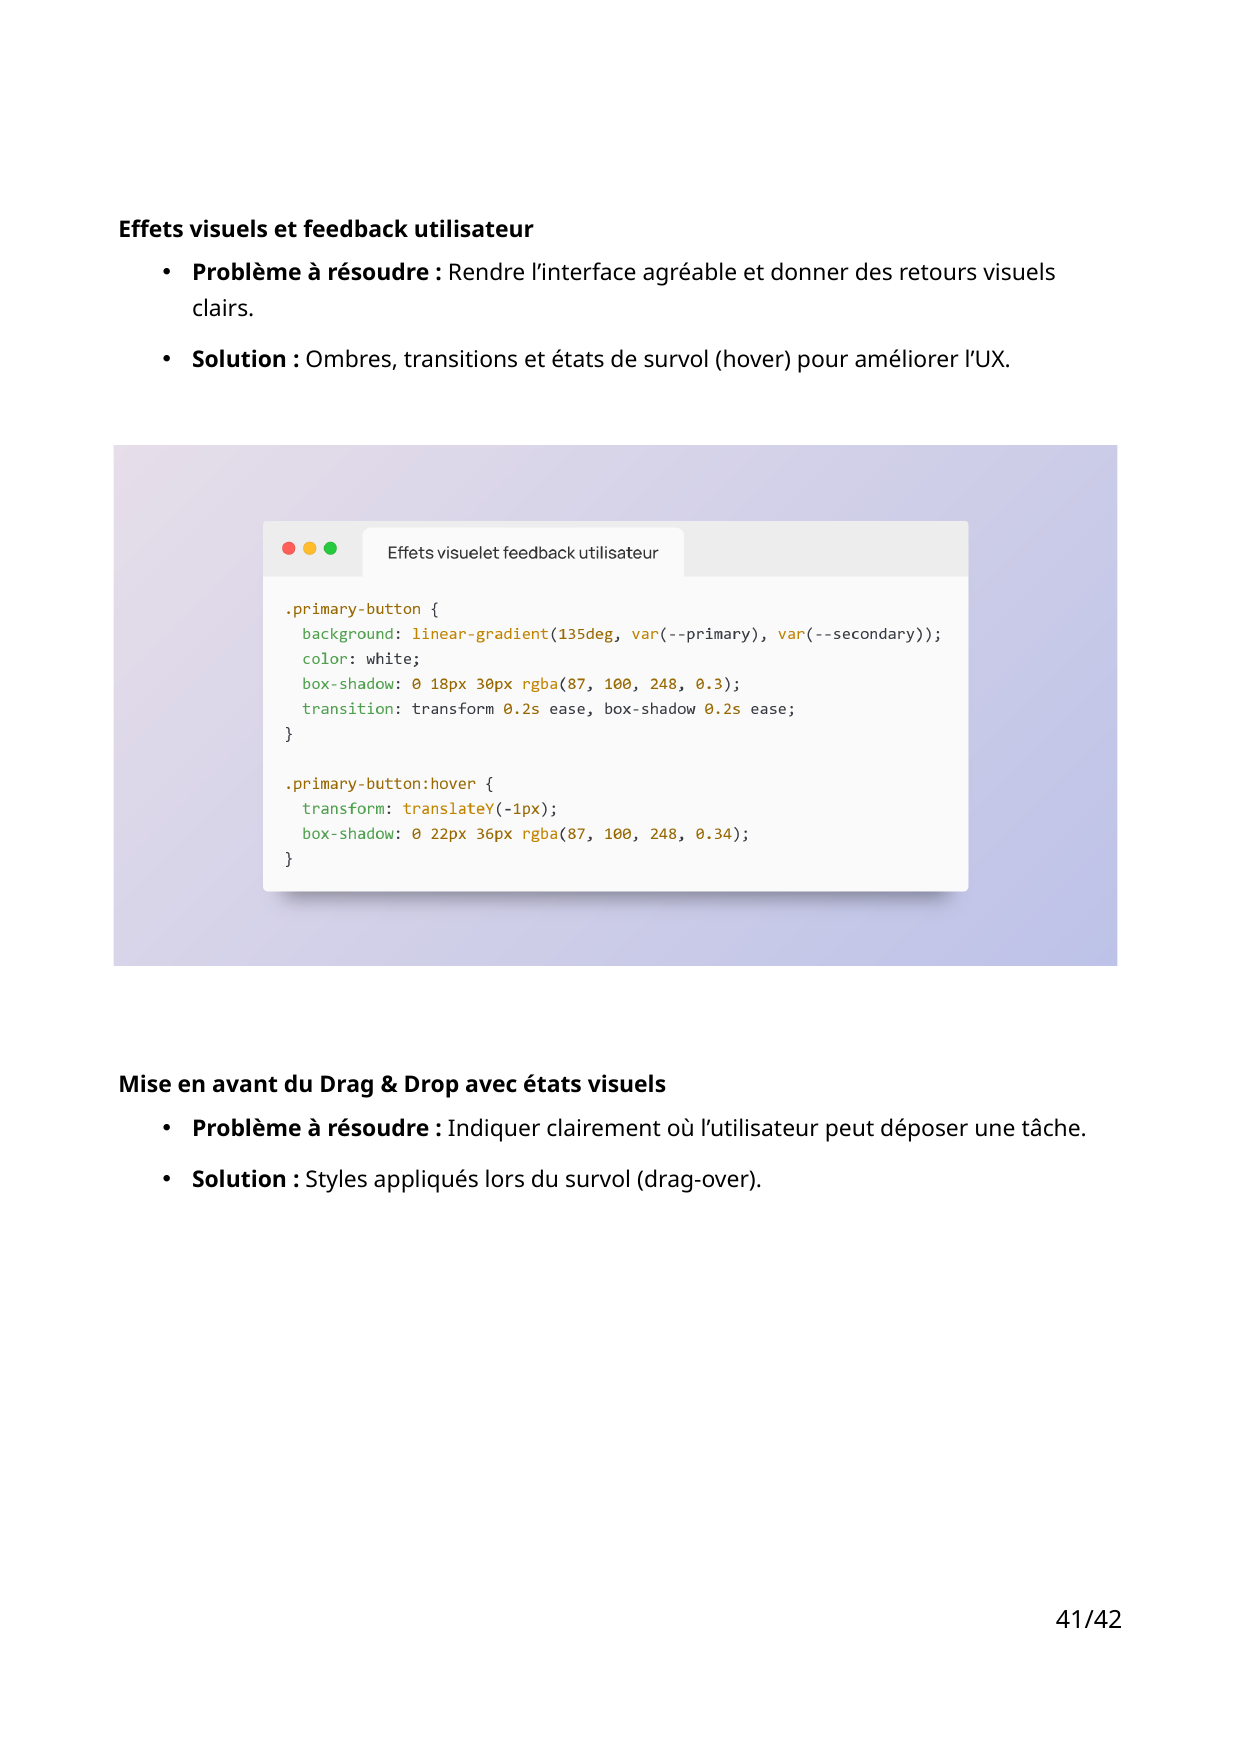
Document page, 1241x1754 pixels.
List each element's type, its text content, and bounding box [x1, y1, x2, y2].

subtitle Effets visuels et feedback utilisateur [118, 212, 1122, 244]
picture [113, 445, 1118, 966]
list Solution : Ombres, transitions et états de survol (hover) pour améliorer l’UX. [162, 343, 1122, 374]
list Problème à résoudre : Rendre l’interface agréable et donner des retours visuels clairs. [162, 256, 1122, 323]
list Solution : Styles appliqués lors du survol (drag-over). [162, 1163, 1122, 1194]
list Problème à résoudre : Indiquer clairement où l’utilisateur peut déposer une tâche. [162, 1112, 1122, 1143]
subtitle Mise en avant du Drag & Drop avec états visuels [118, 1068, 1122, 1100]
